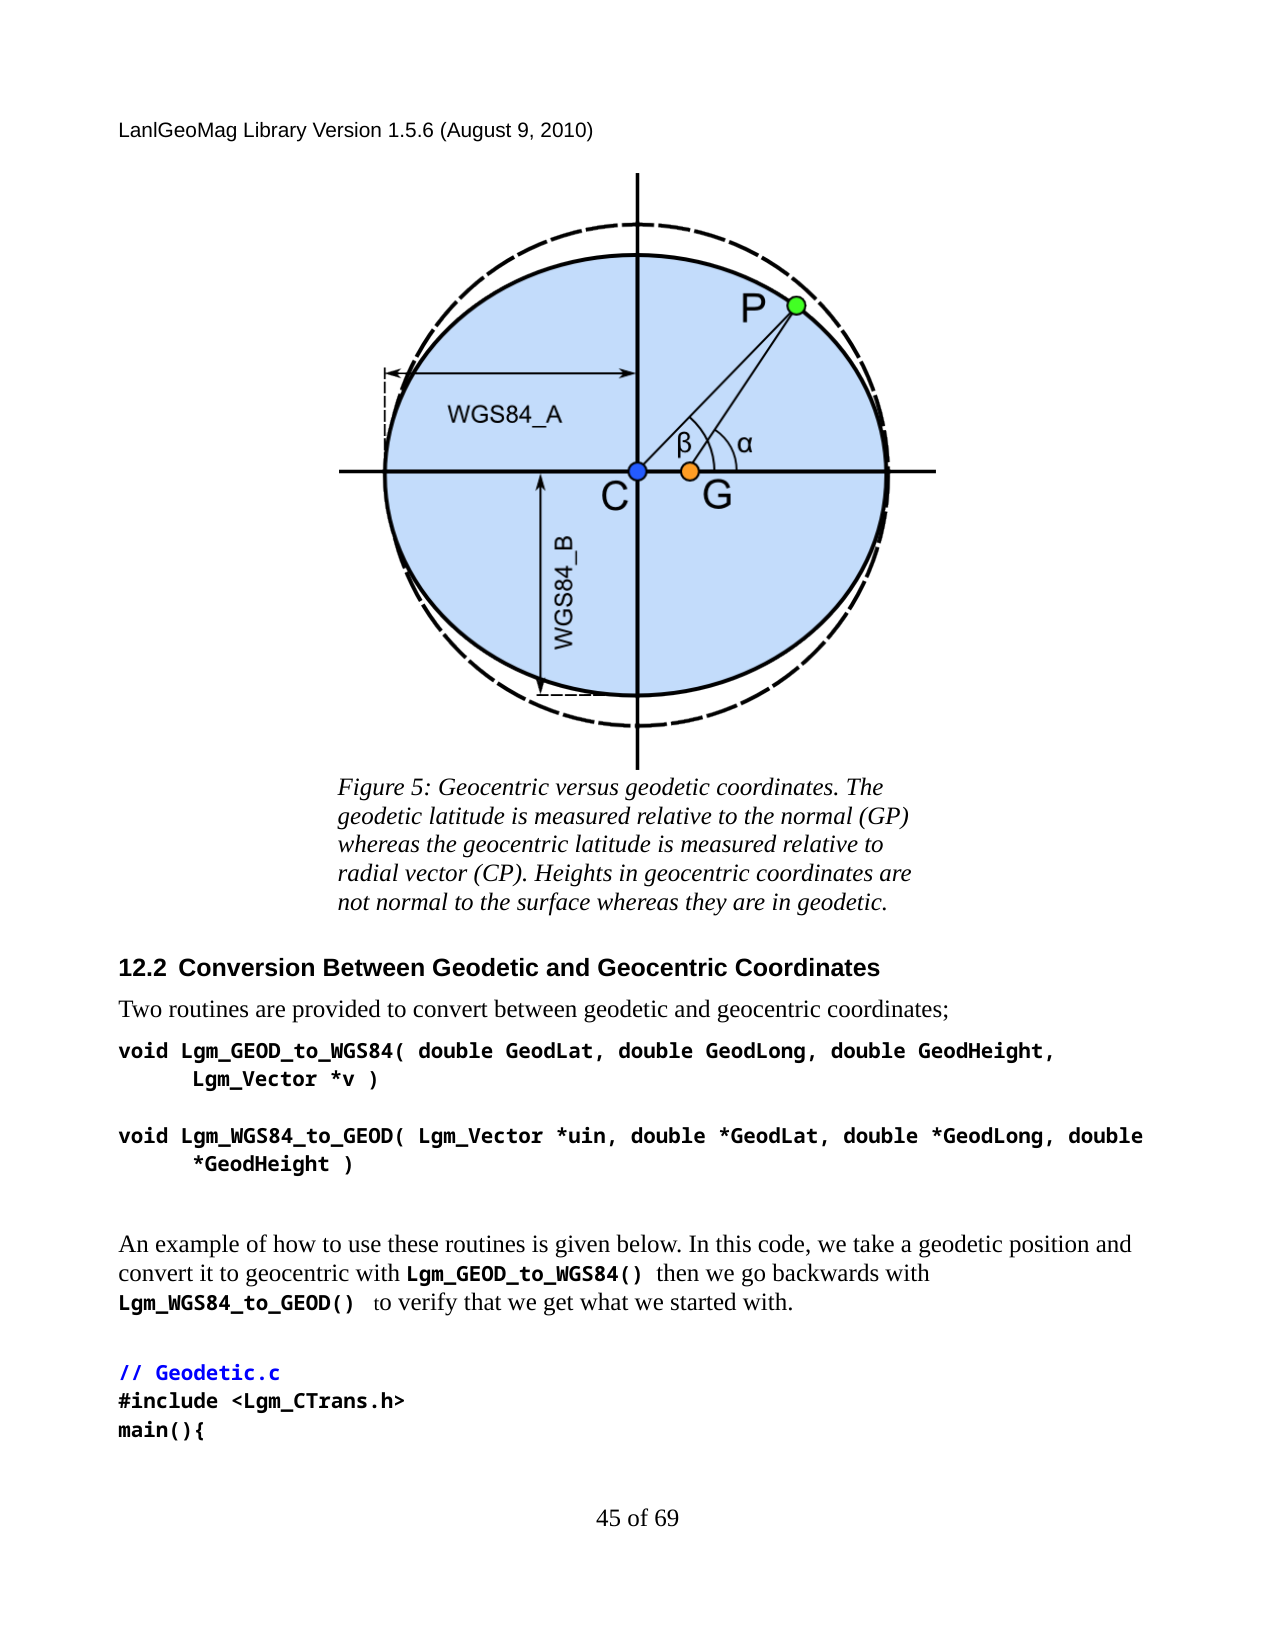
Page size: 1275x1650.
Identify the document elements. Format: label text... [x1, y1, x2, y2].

picture [337, 172, 938, 772]
text void Lgm_GEOD_to_WGS84( double GeodLat, double GeodLong, double GeodHeight, Lgm_Vector *v ) [118, 1036, 1157, 1093]
text main(){ [118, 1415, 1157, 1443]
subtitle Conversion Between Geodetic and Geocentric Coordinates [118, 953, 1157, 982]
text An example of how to use these routines is given below. In this code, we take a geodetic position and convert it to geocentric with Lgm_GEOD_to_WGS84() then we go backwards with Lgm_WGS84_to_GEOD() to verify that we get what we started with. [118, 1229, 1157, 1317]
text // Geodetic.c [118, 1358, 1157, 1386]
text Two routines are provided to convert between geodetic and geocentric coordinates; [118, 994, 1157, 1023]
text void Lgm_WGS84_to_GEOD( Lgm_Vector *uin, double *GeodLat, double *GeodLong, double *GeodHeight ) [118, 1121, 1157, 1178]
text #include <Lgm_CTrans.h> [118, 1386, 1157, 1415]
text Figure 5: Geocentric versus geodetic coordinates. The geodetic latitude is measured relative to the normal (GP) whereas the geocentric latitude is measured relative to radial vector (CP). Heights in geocentric coordinates are not normal to the surface whereas they are in geodetic. [337, 772, 937, 916]
